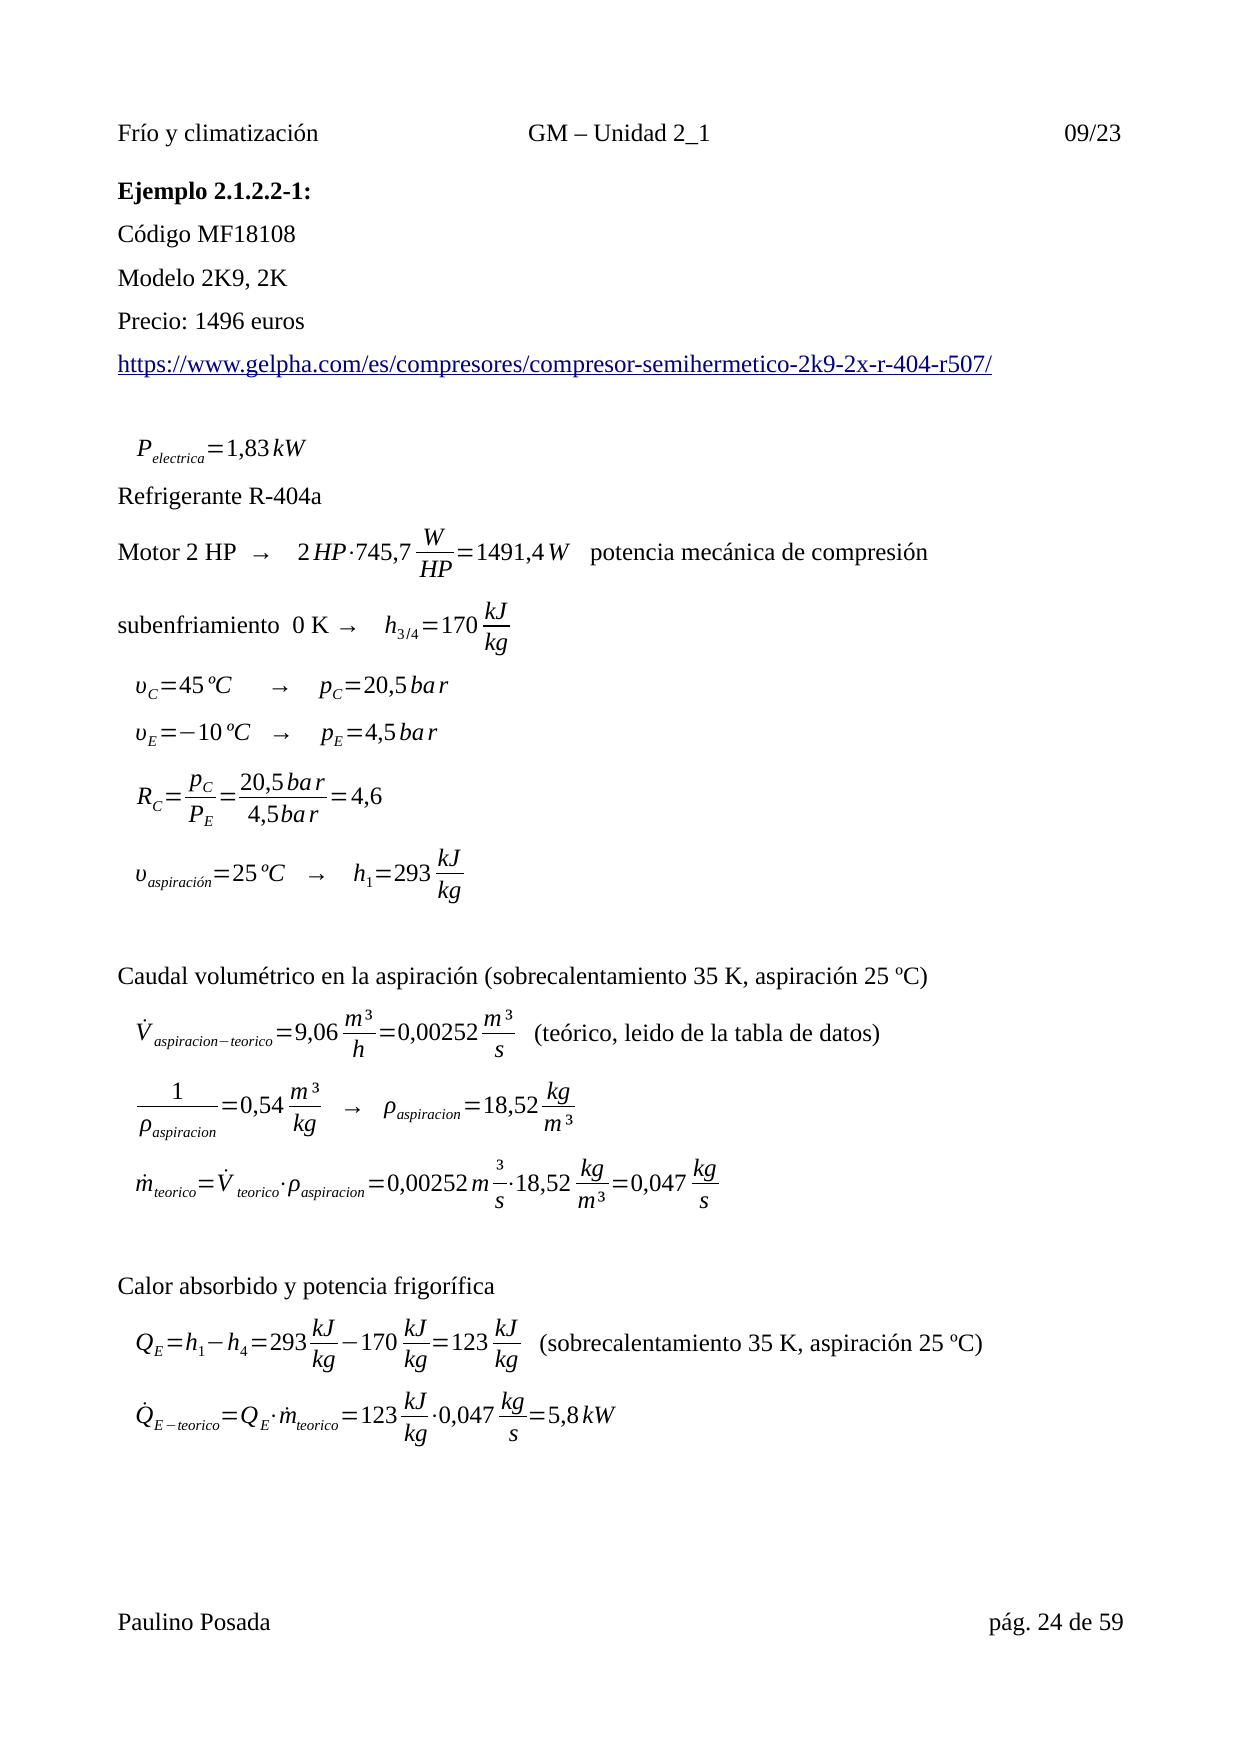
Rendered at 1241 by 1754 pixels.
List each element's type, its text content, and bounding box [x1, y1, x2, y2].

text → [117, 845, 1123, 904]
text (teórico, leido de la tabla de datos) [117, 1004, 1123, 1063]
text Precio: 1496 euros [117, 306, 1123, 334]
text → [117, 671, 1123, 703]
text Caudal volumétrico en la aspiración (sobrecalentamiento 35 K, aspiración 25 ºC) [117, 961, 1123, 990]
text Calor absorbido y potencia frigorífica [117, 1271, 1123, 1300]
text Ejemplo 2.1.2.2-1: [117, 176, 1123, 205]
text https://www.gelpha.com/es/compresores/compresor-semihermetico-2k9-2x-r-404-r507/ [117, 349, 1123, 378]
text → [117, 717, 1123, 750]
text Código MF18108 [117, 219, 1123, 248]
text → [117, 1078, 1123, 1141]
text subenfriamiento 0 K → [117, 597, 1123, 656]
text Modelo 2K9, 2K [117, 263, 1123, 291]
text (sobrecalentamiento 35 K, aspiración 25 ºC) [117, 1314, 1123, 1373]
text Refrigerante R-404a [117, 481, 1123, 509]
text Motor 2 HP → potencia mecánica de compresión [117, 524, 1123, 583]
